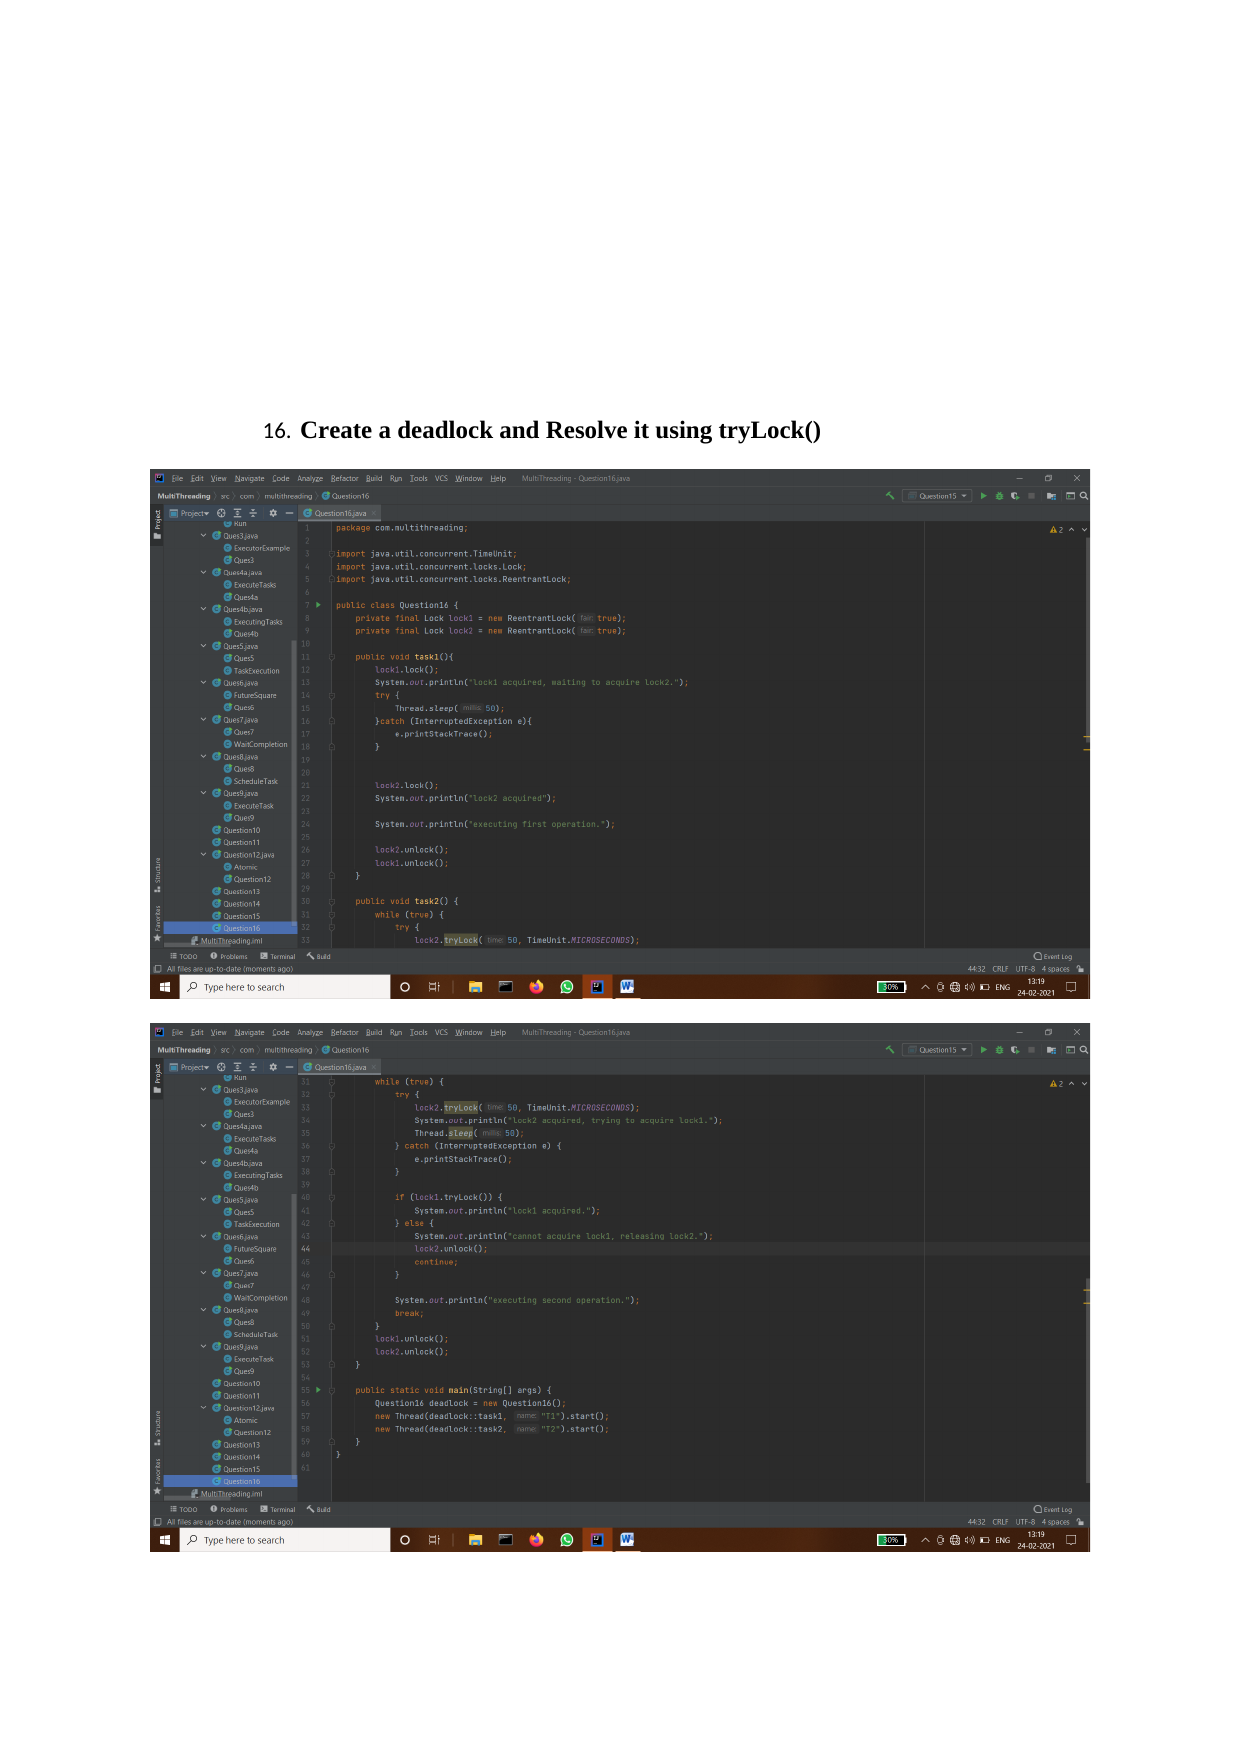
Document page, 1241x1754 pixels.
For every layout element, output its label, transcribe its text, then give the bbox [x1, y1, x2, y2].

list Create a deadlock and Resolve it using tryLock() [262, 415, 1090, 444]
